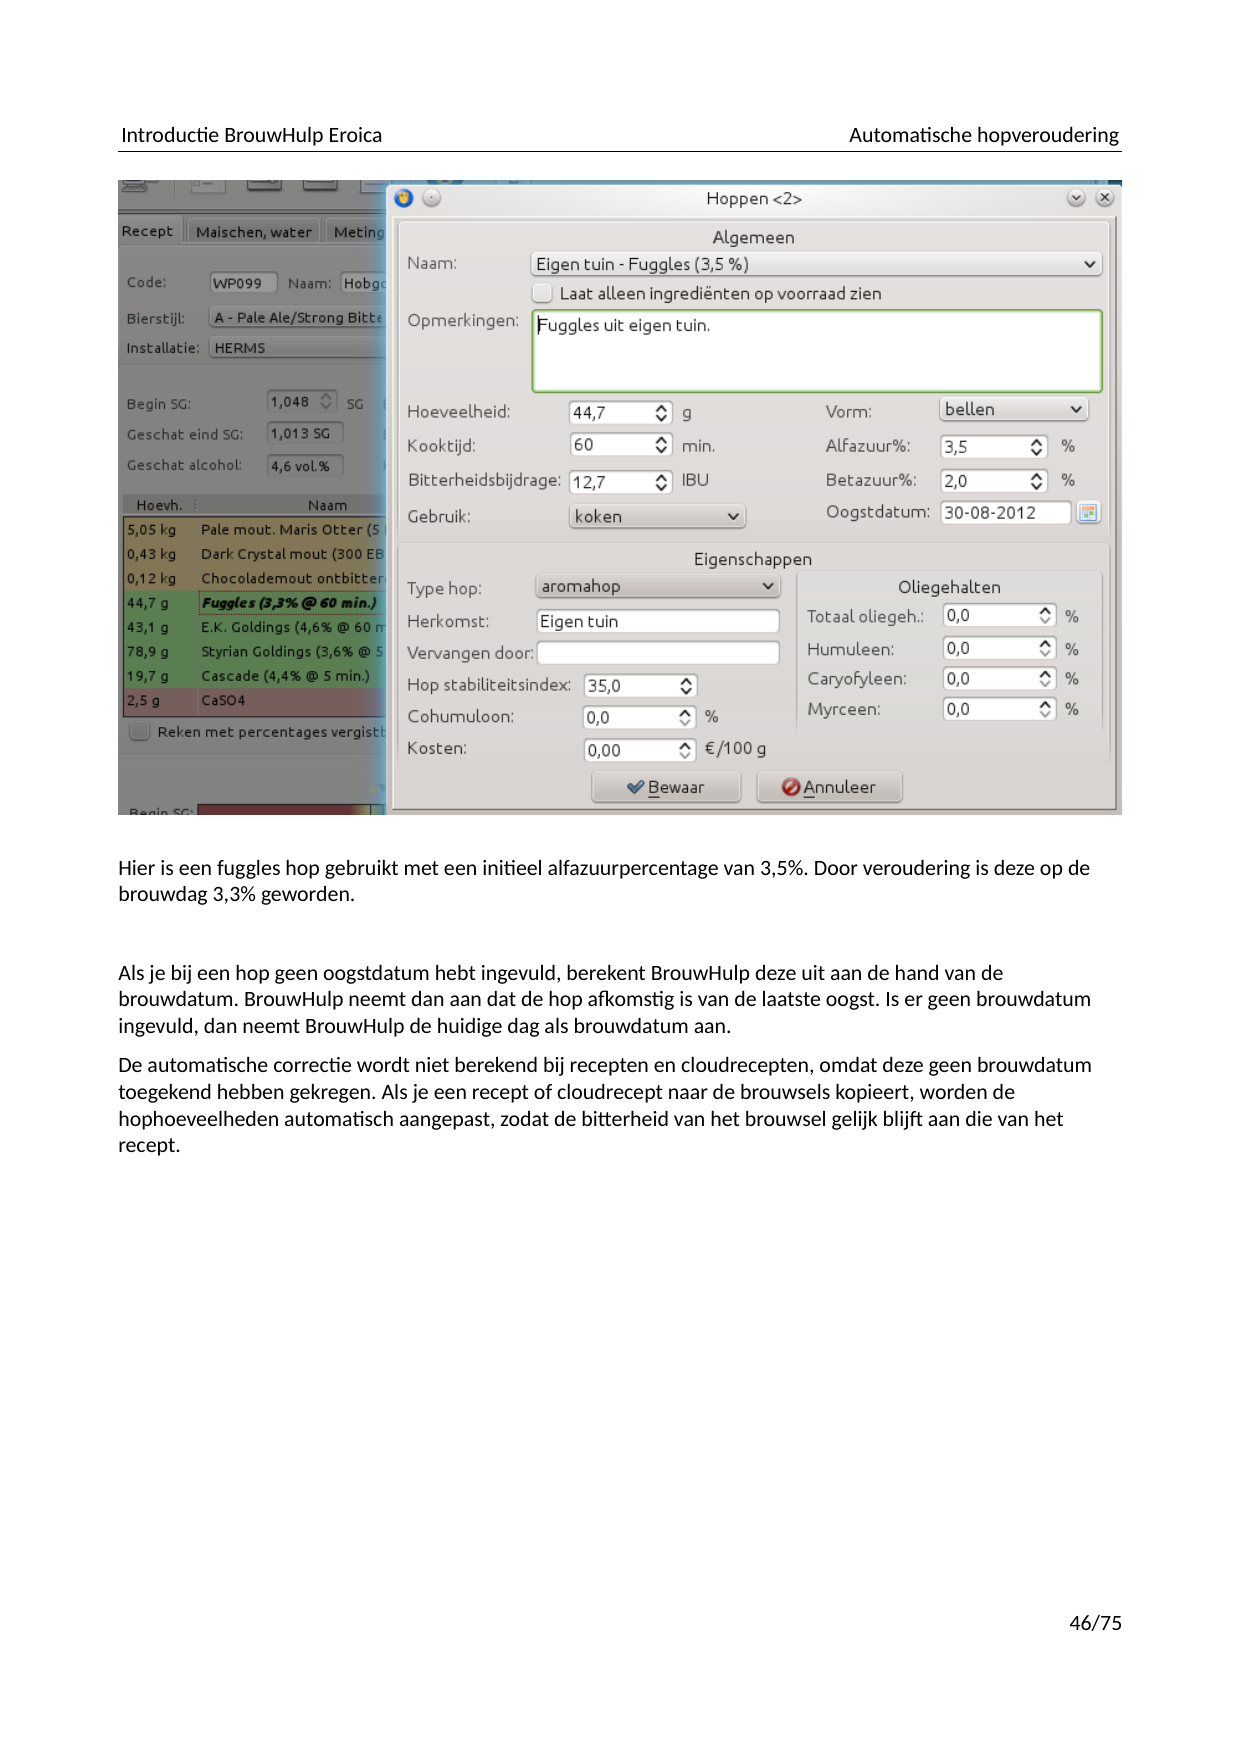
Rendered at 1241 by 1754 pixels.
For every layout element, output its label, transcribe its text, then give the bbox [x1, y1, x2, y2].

text Als je bij een hop geen oogstdatum hebt ingevuld, berekent BrouwHulp deze uit aan de hand van de brouwdatum. BrouwHulp neemt dan aan dat de hop afkomstig is van de laatste oogst. Is er geen brouwdatum ingevuld, dan neemt BrouwHulp de huidige dag als brouwdatum aan. [118, 959, 1122, 1039]
text De automatische correctie wordt niet berekend bij recepten en cloudrecepten, omdat deze geen brouwdatum toegekend hebben gekregen. Als je een recept of cloudrecept naar de brouwsels kopieert, worden de hophoeveelheden automatisch aangepast, zodat de bitterheid van het brouwsel gelijk blijft aan die van het recept. [118, 1051, 1122, 1158]
text Hier is een fuggles hop gebruikt met een initieel alfazuurpercentage van 3,5%. Door veroudering is deze op de brouwdag 3,3% geworden. [118, 854, 1122, 907]
picture [118, 180, 1123, 815]
